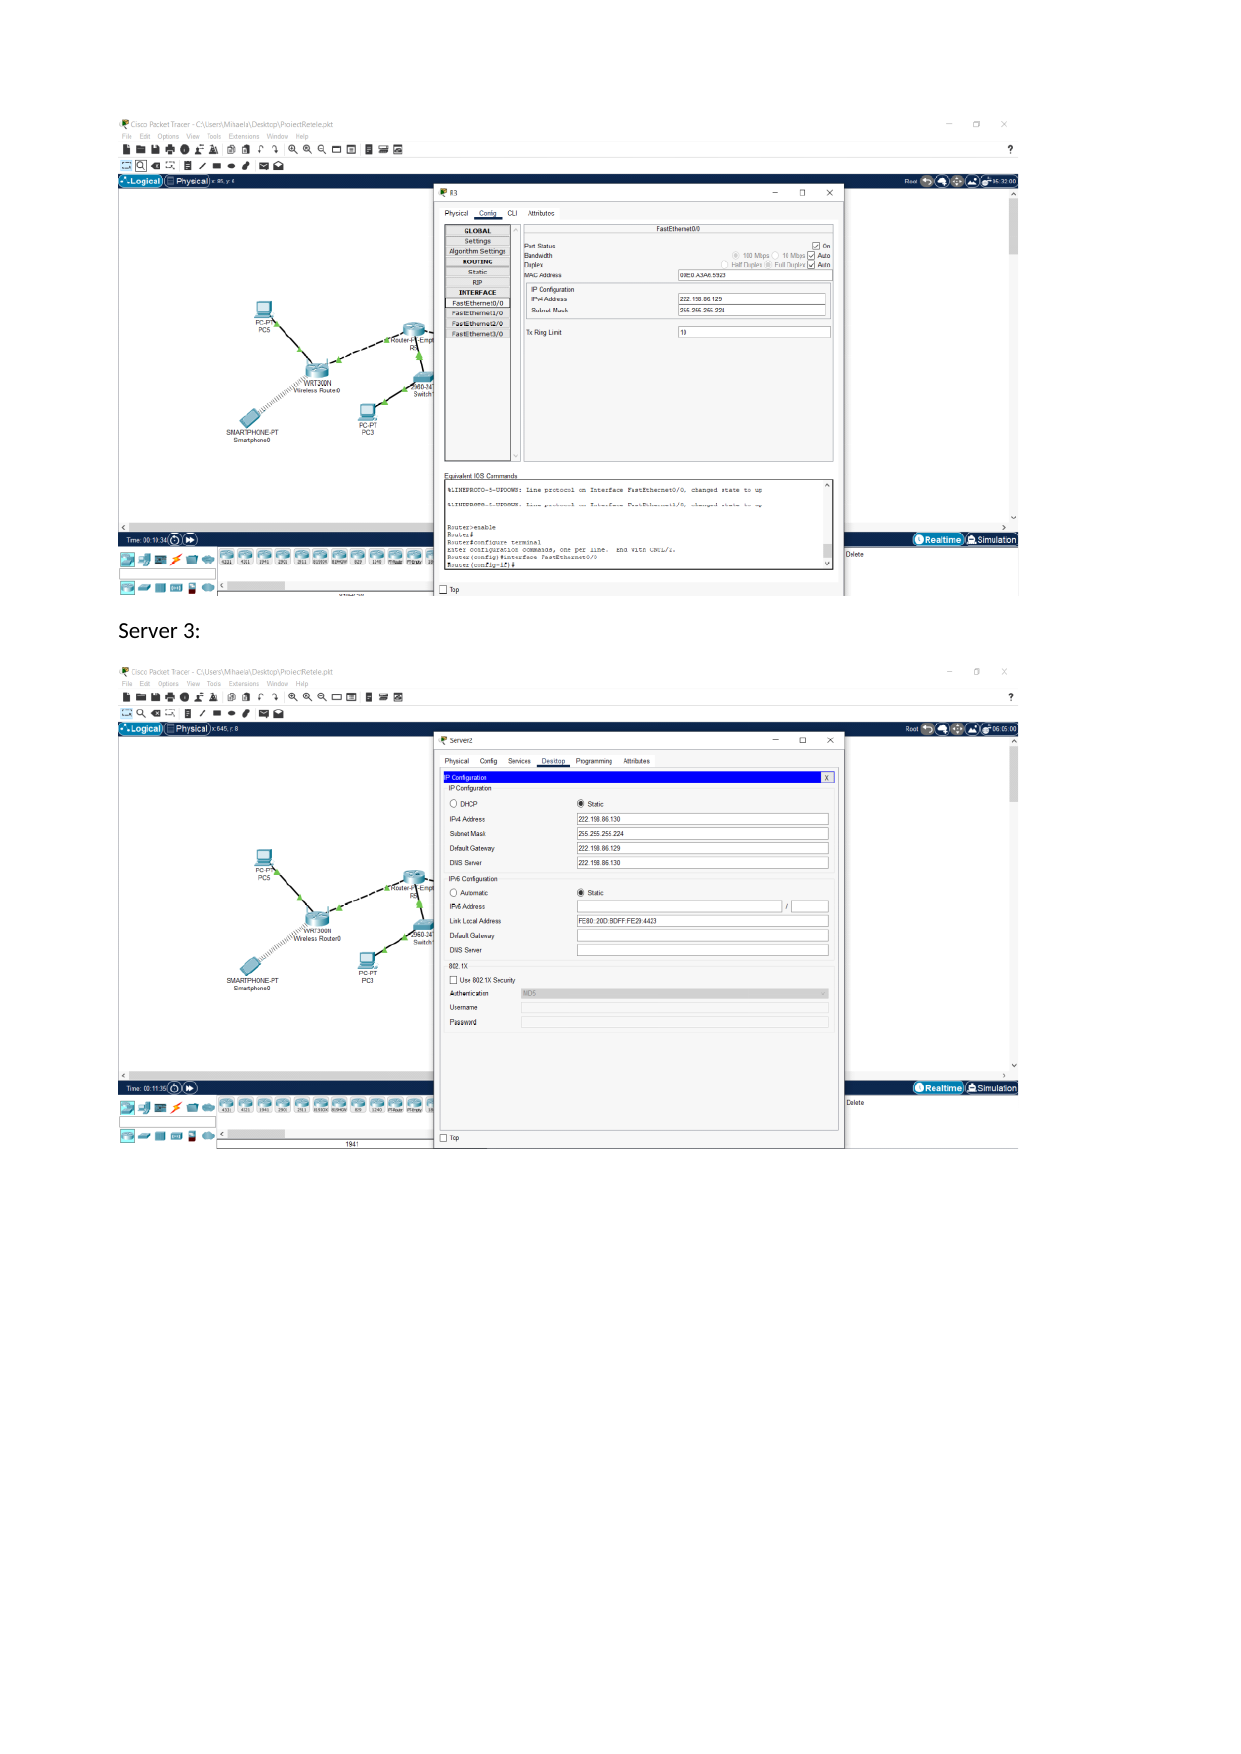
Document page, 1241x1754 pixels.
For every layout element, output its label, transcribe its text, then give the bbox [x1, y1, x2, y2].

text Server 3: [118, 616, 1122, 644]
